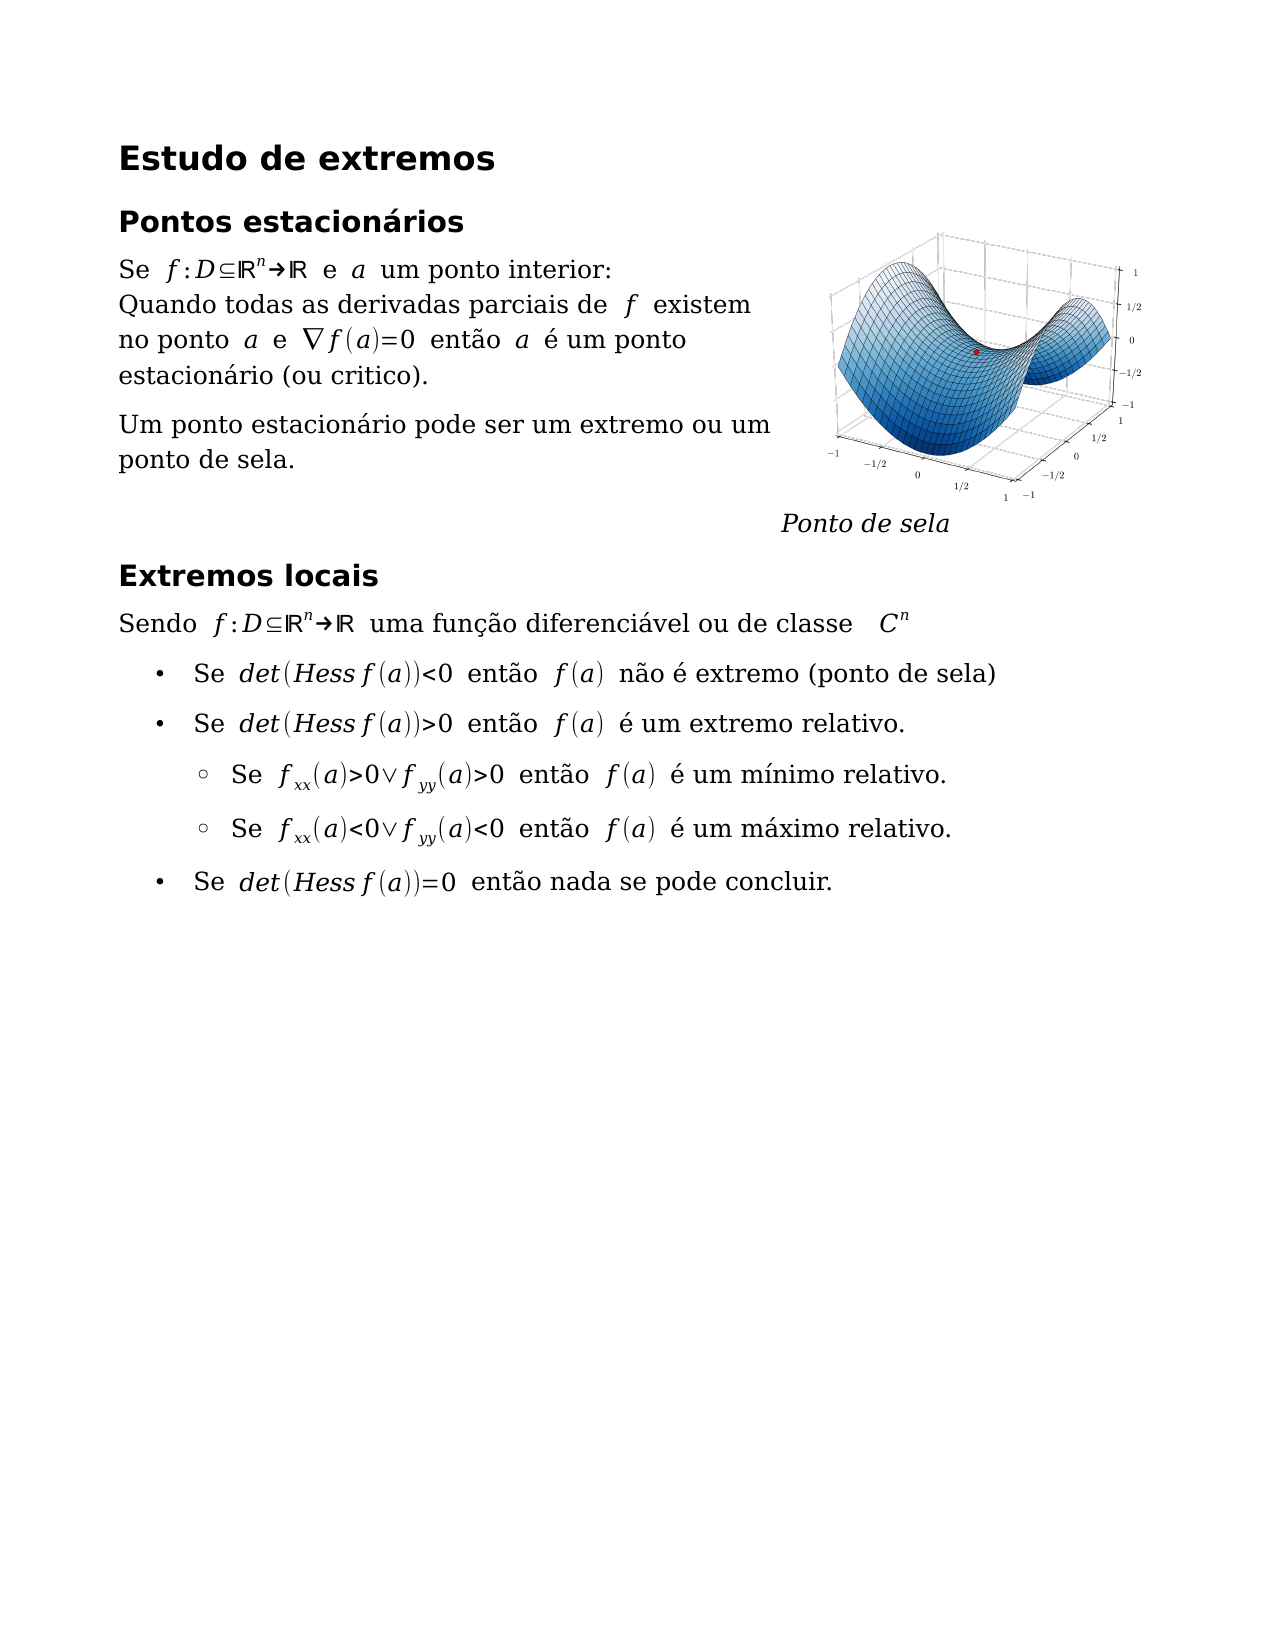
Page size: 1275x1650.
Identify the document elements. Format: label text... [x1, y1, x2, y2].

text Se e um ponto interior: Quando todas as derivadas parciais de existem no ponto e então é um ponto estacionário (ou critico). [118, 252, 781, 390]
list Se então é um extremo relativo. [156, 709, 1157, 740]
picture [781, 207, 1161, 504]
text Ponto de sela [781, 504, 1160, 539]
subtitle Pontos estacionários [118, 195, 1160, 239]
list Se então é um mínimo relativo. [193, 760, 1157, 793]
text Sendo uma função diferenciável ou de classe [118, 606, 1157, 638]
list Se então nada se pode concluir. [156, 867, 1157, 898]
subtitle Estudo de extremos [118, 139, 1157, 178]
subtitle Extremos locais [118, 559, 1157, 593]
list Se então não é extremo (ponto de sela) [156, 659, 1157, 689]
text Um ponto estacionário pode ser um extremo ou um ponto de sela. [118, 411, 781, 475]
list Se então é um máximo relativo. [193, 814, 1157, 847]
